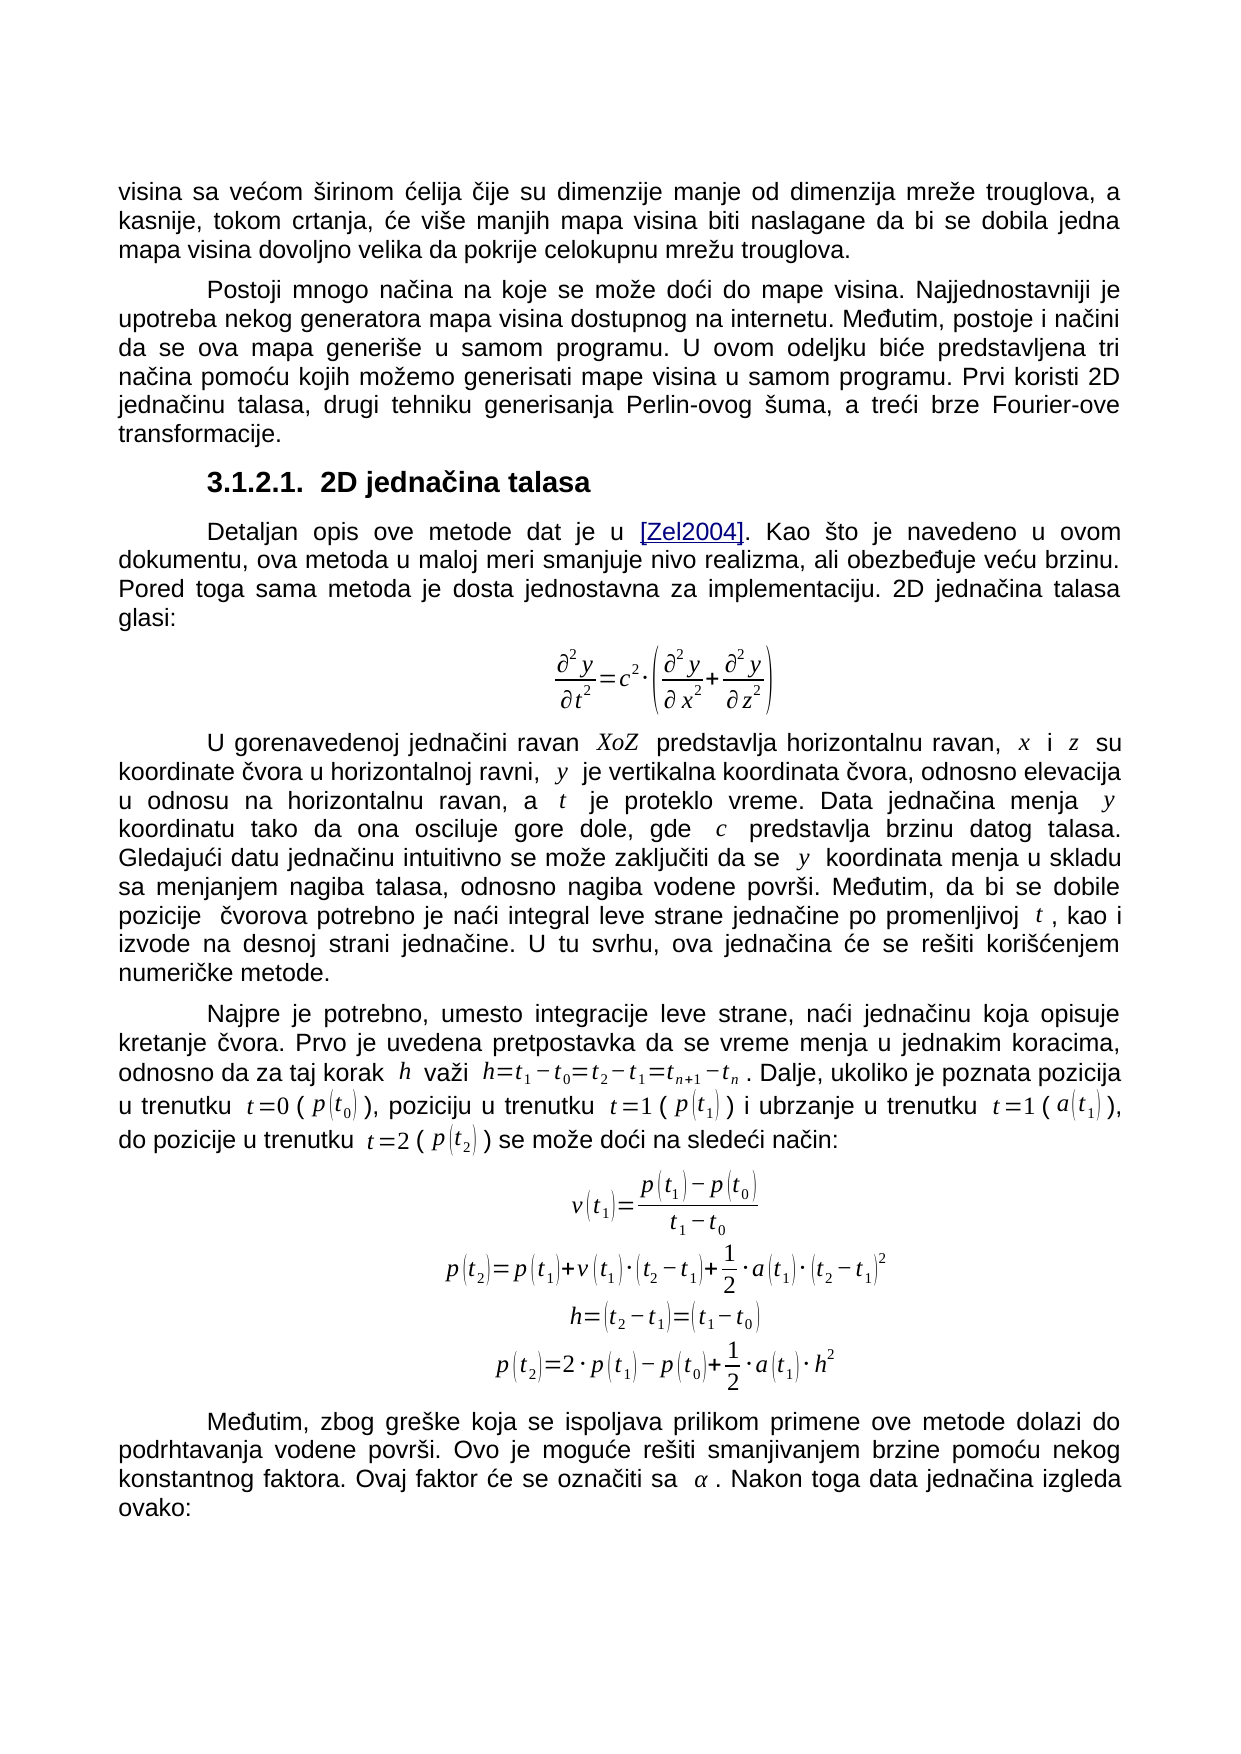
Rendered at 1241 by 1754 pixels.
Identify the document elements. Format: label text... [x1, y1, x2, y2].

text U gorenavedenoj jednačini ravan predstavlja horizontalnu ravan, i su koordinate čvora u horizontalnoj ravni, je vertikalna koordinata čvora, odnosno elevacija u odnosu na horizontalnu ravan, a je proteklo vreme. Data jednačina menja koordinatu tako da ona osciluje gore dole, gde predstavlja brzinu datog talasa. Gledajući datu jednačinu intuitivno se može zaključiti da se koordinata menja u skladu sa menjanjem nagiba talasa, odnosno nagiba vodene površi. Međutim, da bi se dobile pozicije čvorova potrebno je naći integral leve strane jednačine po promenljivoj , kao i izvode na desnoj strani jednačine. U tu svrhu, ova jednačina će se rešiti korišćenjem numeričke metode. [118, 728, 1122, 987]
text Postoji mnogo načina na koje se može doći do mape visina. Najjednostavniji je upotreba nekog generatora mapa visina dostupnog na internetu. Međutim, postoje i načini da se ova mapa generiše u samom programu. U ovom odeljku biće predstavljena tri načina pomoću kojih možemo generisati mape visina u samom programu. Prvi koristi 2D jednačinu talasa, drugi tehniku generisanja Perlin-ovog šuma, a treći brze Fourier-ove transformacije. [118, 275, 1122, 448]
text Najpre je potrebno, umesto integracije leve strane, naći jednačinu koja opisuje kretanje čvora. Prvo je uvedena pretpostavka da se vreme menja u jednakim koracima, odnosno da za taj korak važi . Dalje, ukoliko je poznata pozicija u trenutku (), poziciju u trenutku () i ubrzanje u trenutku (), do pozicije u trenutku () se može doći na sledeći način: [118, 999, 1122, 1157]
text visina sa većom širinom ćelija čije su dimenzije manje od dimenzija mreže trouglova, a kasnije, tokom crtanja, će više manjih mapa visina biti naslagane da bi se dobila jedna mapa visina dovoljno velika da pokrije celokupnu mrežu trouglova. [118, 177, 1122, 263]
text Međutim, zbog greške koja se ispoljava prilikom primene ove metode dolazi do podrhtavanja vodene površi. Ovo je moguće rešiti smanjivanjem brzine pomoću nekog konstantnog faktora. Ovaj faktor će se označiti sa . Nakon toga data jednačina izgleda ovako: [118, 1407, 1122, 1522]
subtitle 2D jednačina talasa [207, 466, 1122, 499]
text Detaljan opis ove metode dat je u [Zel2004]. Kao što je navedeno u ovom dokumentu, ova metoda u maloj meri smanjuje nivo realizma, ali obezbeđuje veću brzinu. Pored toga sama metoda je dosta jednostavna za implementaciju. 2D jednačina talasa glasi: [118, 517, 1122, 632]
